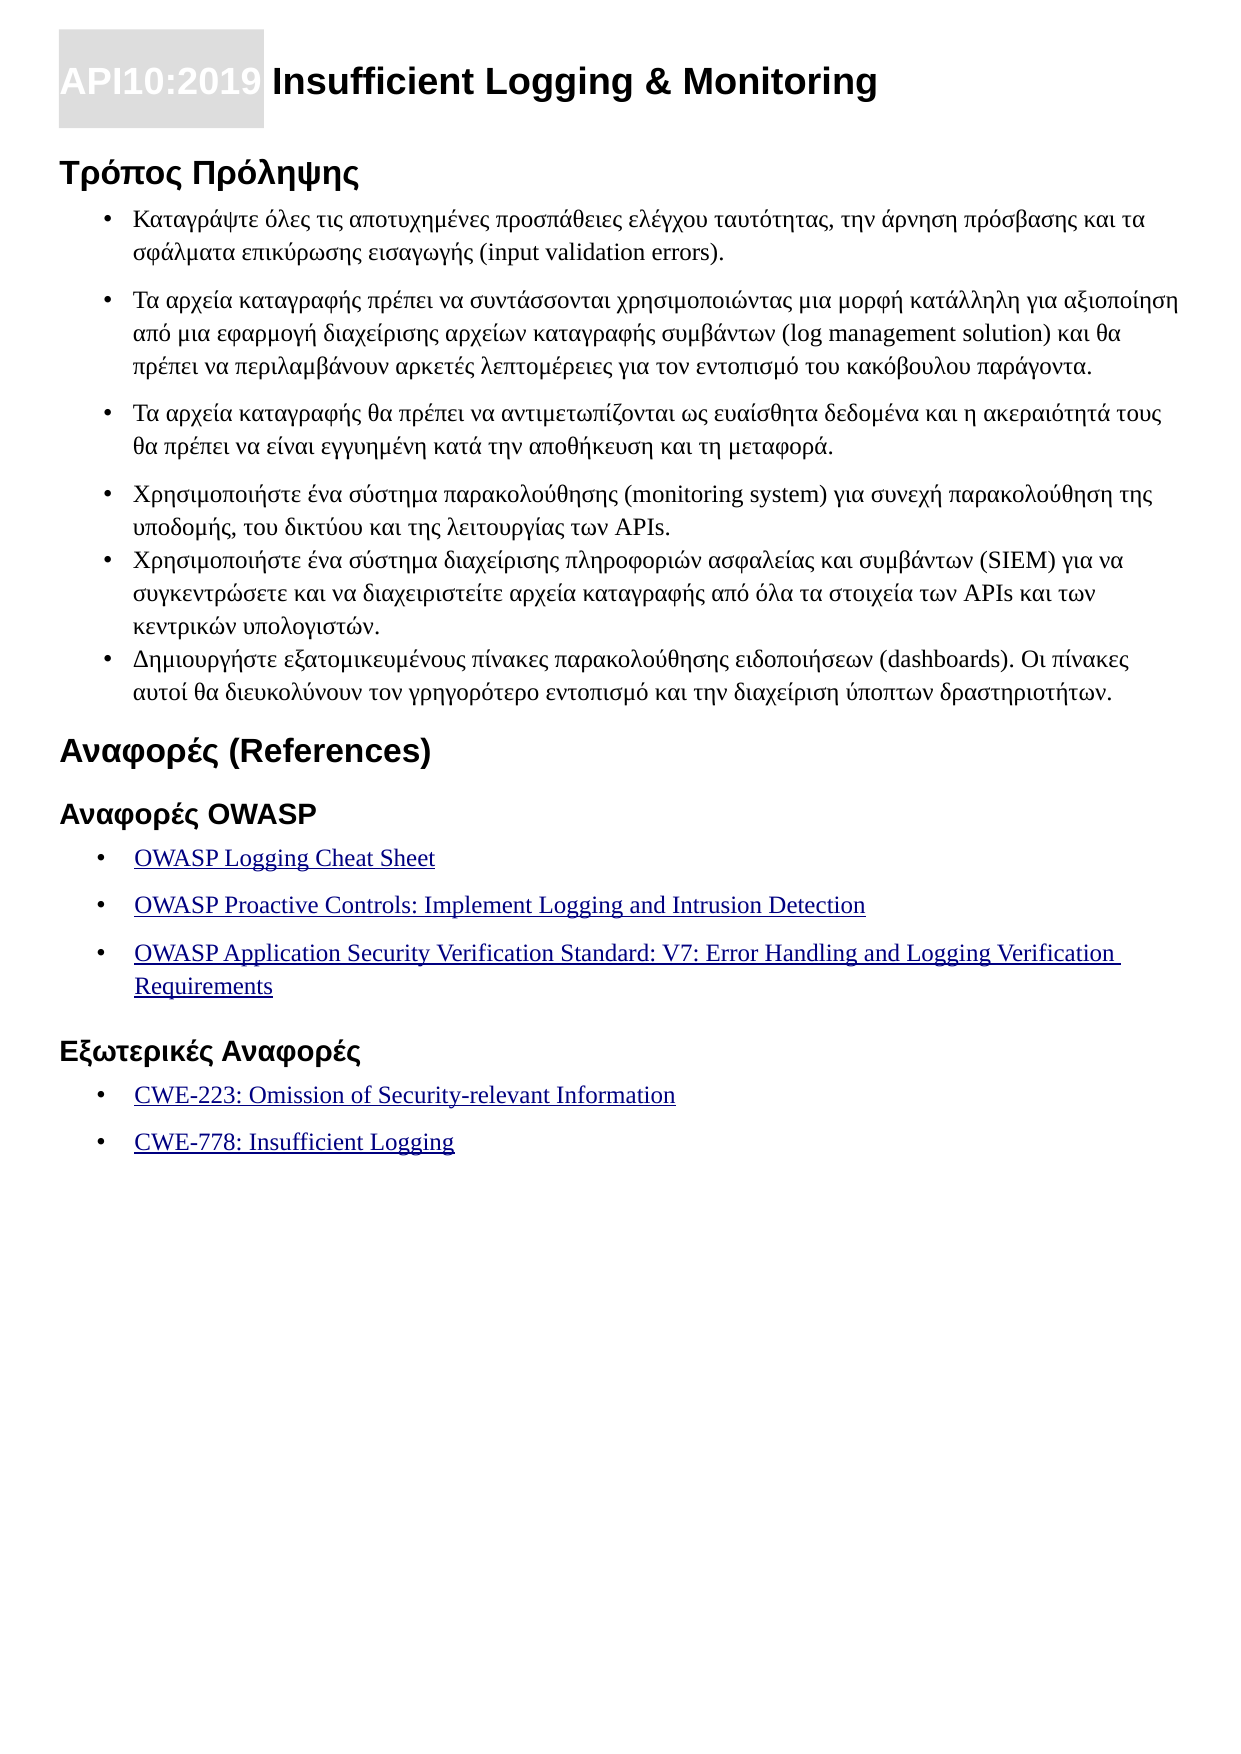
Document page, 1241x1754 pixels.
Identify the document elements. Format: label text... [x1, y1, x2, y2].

subtitle Αναφορές (References) [59, 731, 1181, 770]
subtitle Εξωτερικές Αναφορές [59, 1033, 1181, 1067]
list OWASP Proactive Controls: Implement Logging and Intrusion Detection [97, 891, 1181, 919]
list Καταγράψτε όλες τις αποτυχημένες προσπάθειες ελέγχου ταυτότητας, την άρνηση πρόσβασης και τα σφάλματα επικύρωσης εισαγωγής (input validation errors). [103, 204, 1181, 266]
list Χρησιμοποιήστε ένα σύστημα διαχείρισης πληροφοριών ασφαλείας και συμβάντων (SIEM) για να συγκεντρώσετε και να διαχειριστείτε αρχεία καταγραφής από όλα τα στοιχεία των APIs και των κεντρικών υπολογιστών. [103, 545, 1181, 640]
list Τα αρχεία καταγραφής θα πρέπει να αντιμετωπίζονται ως ευαίσθητα δεδομένα και η ακεραιότητά τους θα πρέπει να είναι εγγυημένη κατά την αποθήκευση και τη μεταφορά. [103, 398, 1181, 460]
list OWASP Application Security Verification Standard: V7: Error Handling and Logging Verification Requirements [97, 938, 1181, 1000]
subtitle Αναφορές OWASP [59, 797, 1181, 831]
subtitle Τρόπος Πρόληψης [59, 153, 1181, 192]
list CWE-223: Omission of Security-relevant Information [97, 1080, 1181, 1108]
list OWASP Logging Cheat Sheet [97, 843, 1181, 872]
list Τα αρχεία καταγραφής πρέπει να συντάσσονται χρησιμοποιώντας μια μορφή κατάλληλη για αξιοποίηση από μια εφαρμογή διαχείρισης αρχείων καταγραφής συμβάντων (log management solution) και θα πρέπει να περιλαμβάνουν αρκετές λεπτομέρειες για τον εντοπισμό του κακόβουλου παράγοντα. [103, 285, 1181, 379]
list Δημιουργήστε εξατομικευμένους πίνακες παρακολούθησης ειδοποιήσεων (dashboards). Οι πίνακες αυτοί θα διευκολύνουν τον γρηγορότερο εντοπισμό και την διαχείριση ύποπτων δραστηριοτήτων. [103, 644, 1181, 706]
list Χρησιμοποιήστε ένα σύστημα παρακολούθησης (monitoring system) για συνεχή παρακολούθηση της υποδομής, του δικτύου και της λειτουργίας των APIs. [103, 479, 1181, 541]
list CWE-778: Insufficient Logging [97, 1127, 1181, 1156]
